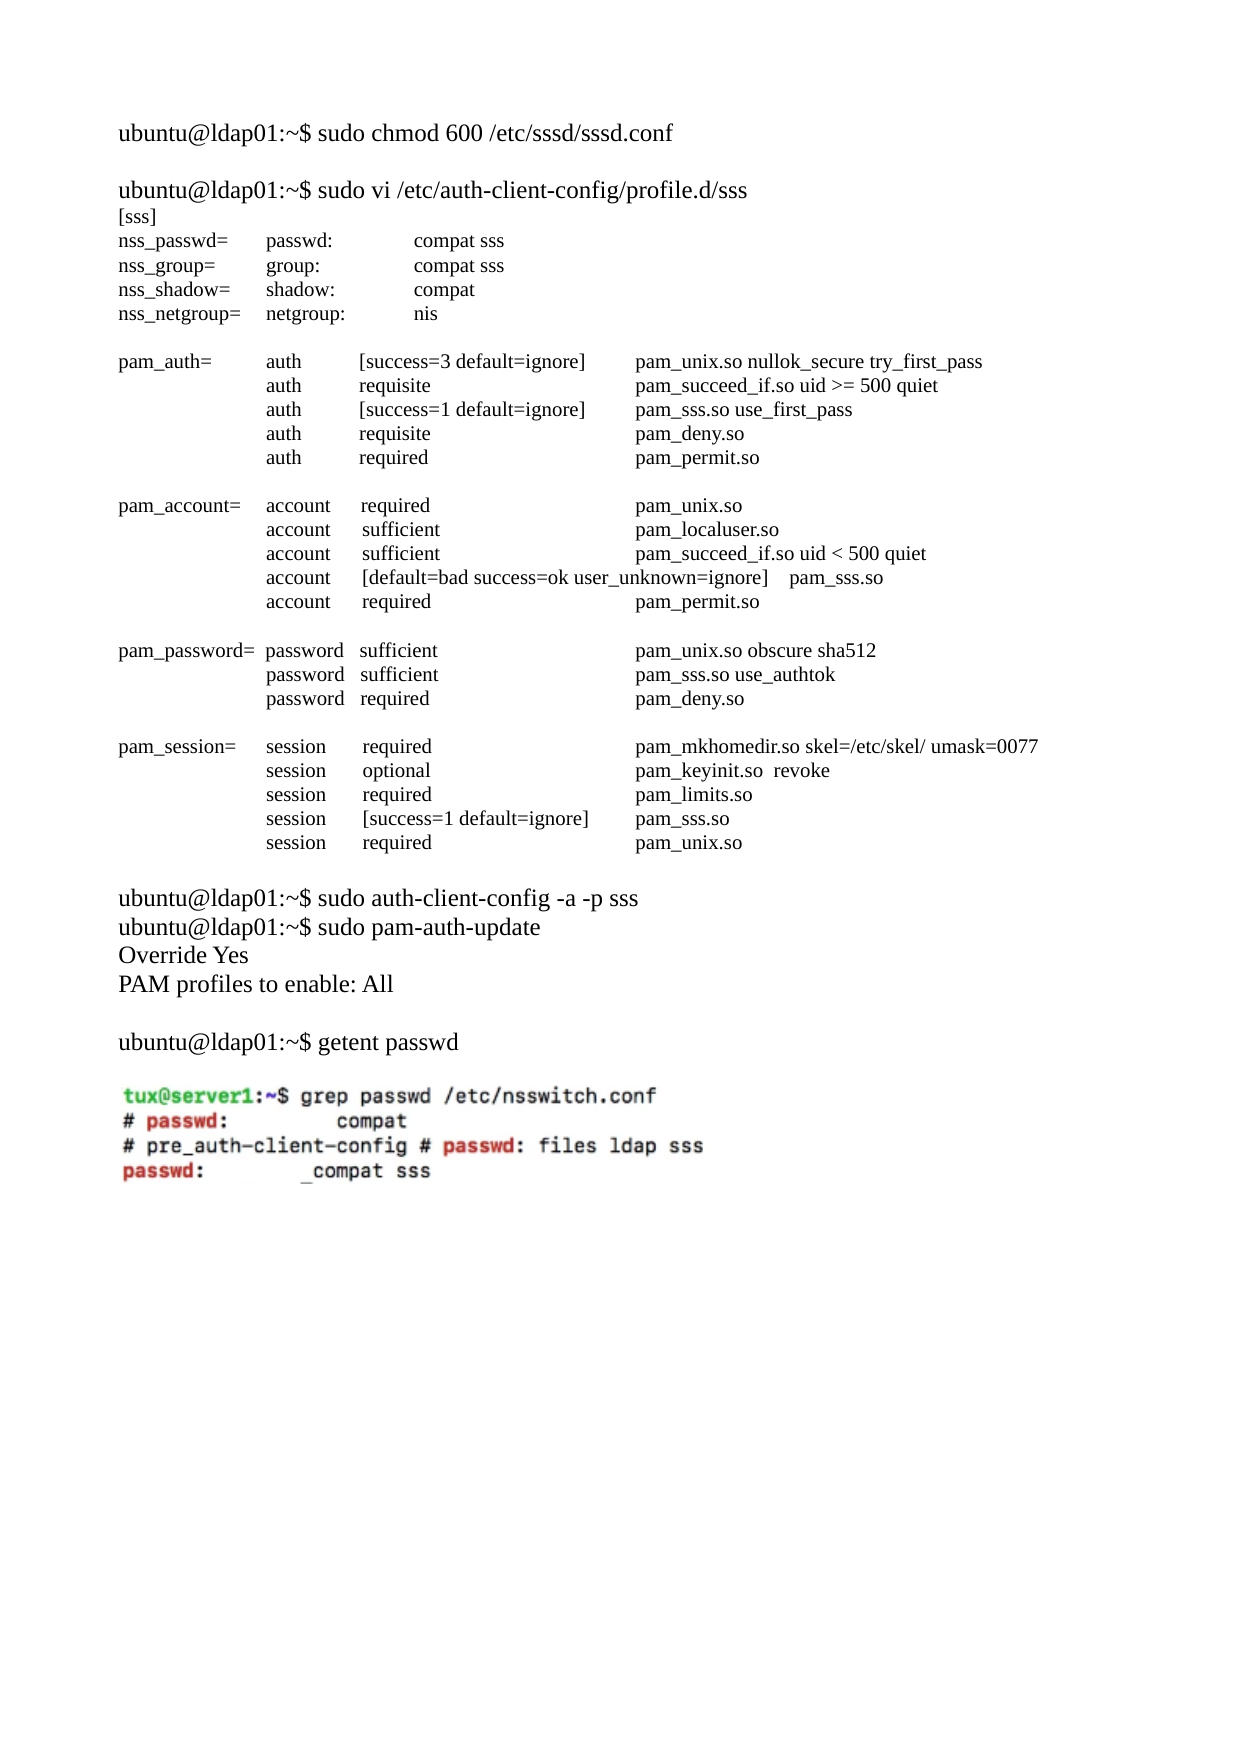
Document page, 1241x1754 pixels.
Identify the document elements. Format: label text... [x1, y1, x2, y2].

text Override Yes [118, 940, 1122, 969]
text session optional pam_keyinit.so revoke [118, 758, 1122, 782]
text pam_auth= auth [success=3 default=ignore] pam_unix.so nullok_secure try_first_pass [118, 349, 1122, 373]
text password sufficient pam_sss.so use_authtok [118, 662, 1122, 686]
text ubuntu@ldap01:~$ sudo pam-auth-update [118, 912, 1122, 940]
text pam_session= session required pam_mkhomedir.so skel=/etc/skel/ umask=0077 [118, 734, 1122, 758]
text [sss] [118, 204, 1122, 228]
text account required pam_permit.so [118, 589, 1122, 613]
text ubuntu@ldap01:~$ getent passwd [118, 1027, 1122, 1055]
text account sufficient pam_succeed_if.so uid < 500 quiet [118, 541, 1122, 565]
text auth requisite pam_deny.so [118, 421, 1122, 445]
text pam_account= account required pam_unix.so [118, 493, 1122, 517]
text ubuntu@ldap01:~$ sudo vi /etc/auth-client-config/profile.d/sss [118, 176, 1122, 204]
text account [default=bad success=ok user_unknown=ignore] pam_sss.so [118, 565, 1122, 589]
text auth [success=1 default=ignore] pam_sss.so use_first_pass [118, 397, 1122, 421]
text account sufficient pam_localuser.so [118, 517, 1122, 541]
text session required pam_limits.so [118, 782, 1122, 806]
text session [success=1 default=ignore] pam_sss.so [118, 806, 1122, 830]
text PAM profiles to enable: All [118, 969, 1122, 998]
text auth requisite pam_succeed_if.so uid >= 500 quiet [118, 373, 1122, 397]
text pam_password= password sufficient pam_unix.so obscure sha512 [118, 637, 1122, 662]
text auth required pam_permit.so [118, 445, 1122, 469]
text nss_group= group: compat sss [118, 252, 1122, 277]
text ubuntu@ldap01:~$ sudo auth-client-config -a -p sss [118, 883, 1122, 912]
text nss_passwd= passwd: compat sss [118, 228, 1122, 252]
text nss_netgroup= netgroup: nis [118, 301, 1122, 325]
picture [121, 1084, 728, 1184]
text session required pam_unix.so [118, 830, 1122, 854]
text ubuntu@ldap01:~$ sudo chmod 600 /etc/sssd/sssd.conf [118, 118, 1122, 147]
text password required pam_deny.so [118, 686, 1122, 710]
text nss_shadow= shadow: compat [118, 277, 1122, 301]
